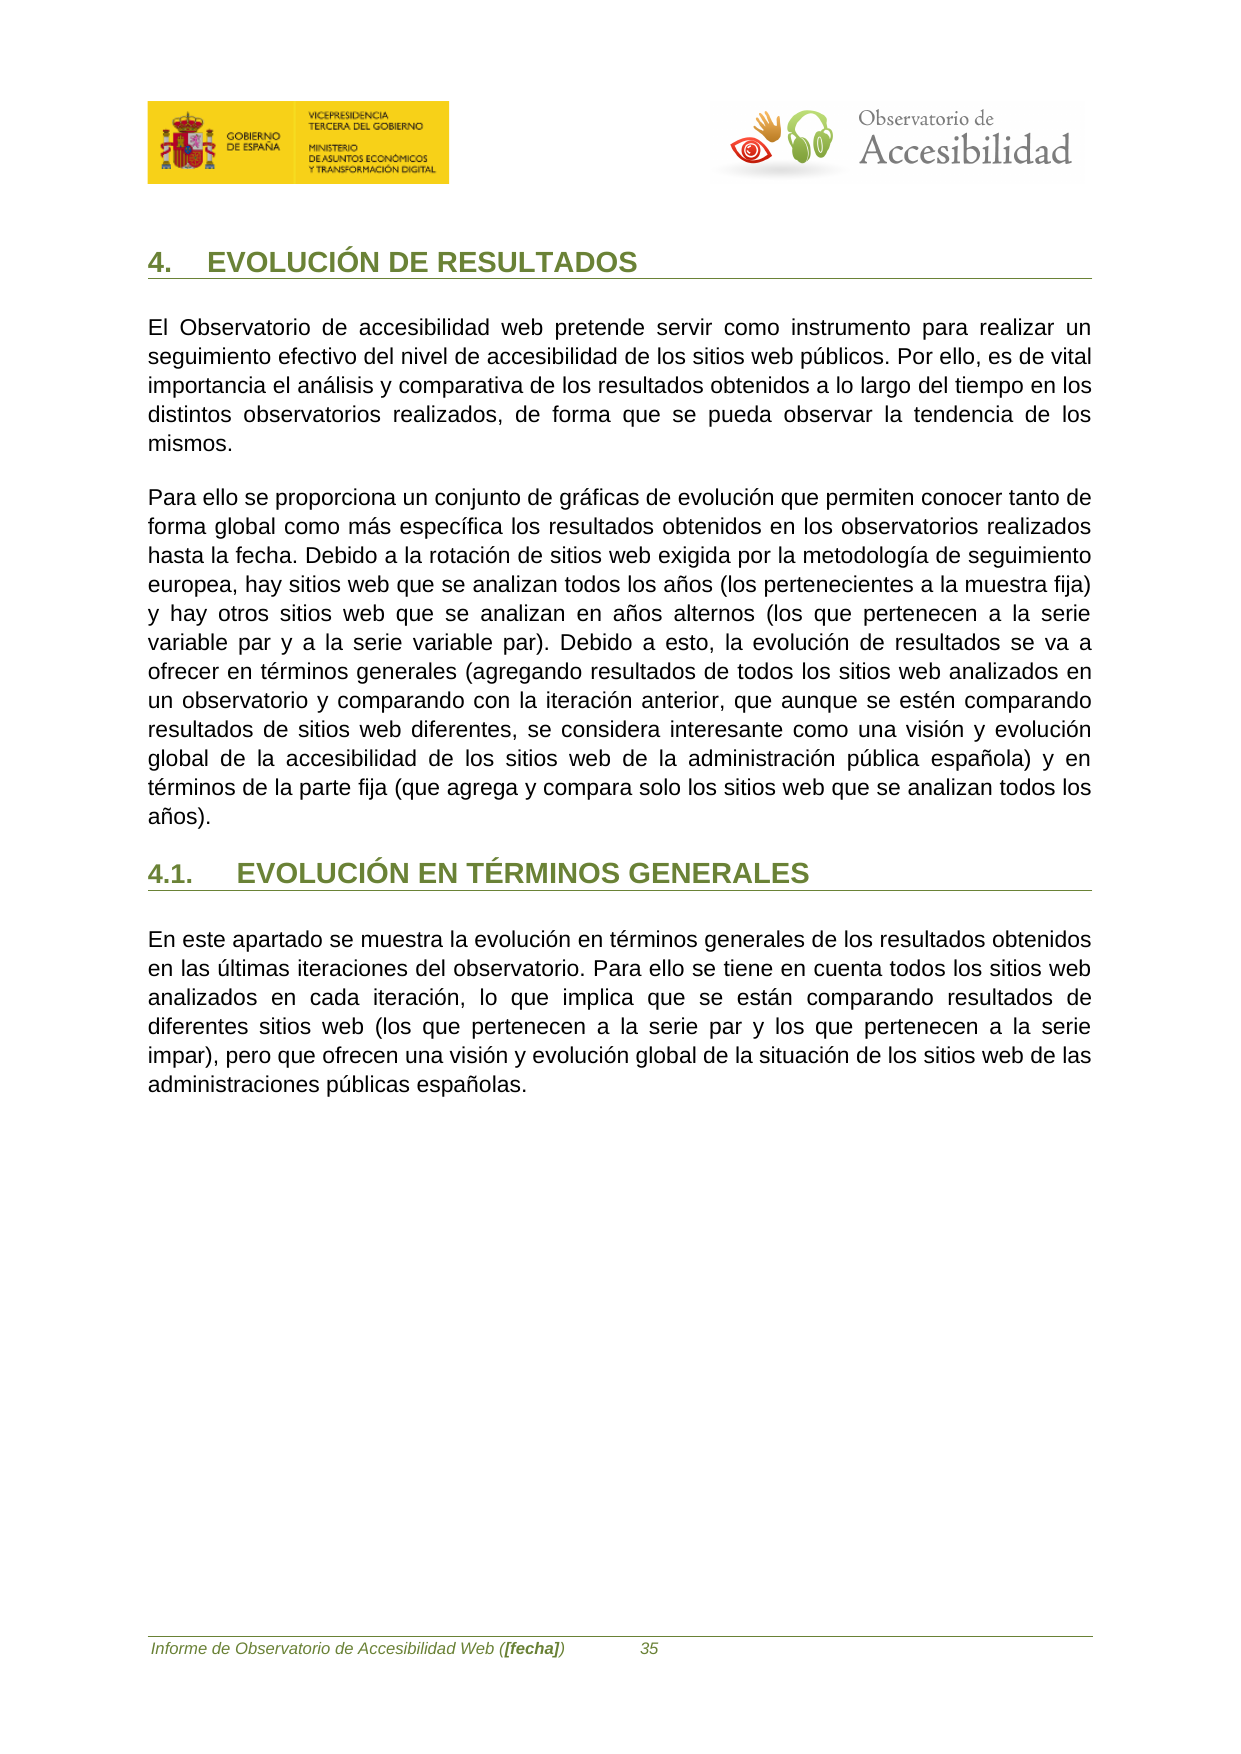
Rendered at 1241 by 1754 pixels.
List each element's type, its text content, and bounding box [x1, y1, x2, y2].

text Para ello se proporciona un conjunto de gráficas de evolución que permiten conocer tanto de forma global como más específica los resultados obtenidos en los observatorios realizados hasta la fecha. Debido a la rotación de sitios web exigida por la metodología de seguimiento europea, hay sitios web que se analizan todos los años (los pertenecientes a la muestra fija) y hay otros sitios web que se analizan en años alternos (los que pertenecen a la serie variable par y a la serie variable par). Debido a esto, la evolución de resultados se va a ofrecer en términos generales (agregando resultados de todos los sitios web analizados en un observatorio y comparando con la iteración anterior, que aunque se estén comparando resultados de sitios web diferentes, se considera interesante como una visión y evolución global de la accesibilidad de los sitios web de la administración pública española) y en términos de la parte fija (que agrega y compara solo los sitios web que se analizan todos los años). [148, 484, 1092, 829]
subtitle EVOLUCIÓN EN TÉRMINOS GENERALES [148, 857, 1092, 890]
picture [147, 101, 450, 184]
text El Observatorio de accesibilidad web pretende servir como instrumento para realizar un seguimiento efectivo del nivel de accesibilidad de los sitios web públicos. Por ello, es de vital importancia el análisis y comparativa de los resultados obtenidos a lo largo del tiempo en los distintos observatorios realizados, de forma que se pueda observar la tendencia de los mismos. [148, 314, 1092, 456]
text En este apartado se muestra la evolución en términos generales de los resultados obtenidos en las últimas iteraciones del observatorio. Para ello se tiene en cuenta todos los sitios web analizados en cada iteración, lo que implica que se están comparando resultados de diferentes sitios web (los que pertenecen a la serie par y los que pertenecen a la serie impar), pero que ofrecen una visión y evolución global de la situación de los sitios web de las administraciones públicas españolas. [148, 926, 1092, 1097]
subtitle EVOLUCIÓN DE RESULTADOS [148, 245, 1092, 278]
picture [710, 101, 1086, 184]
